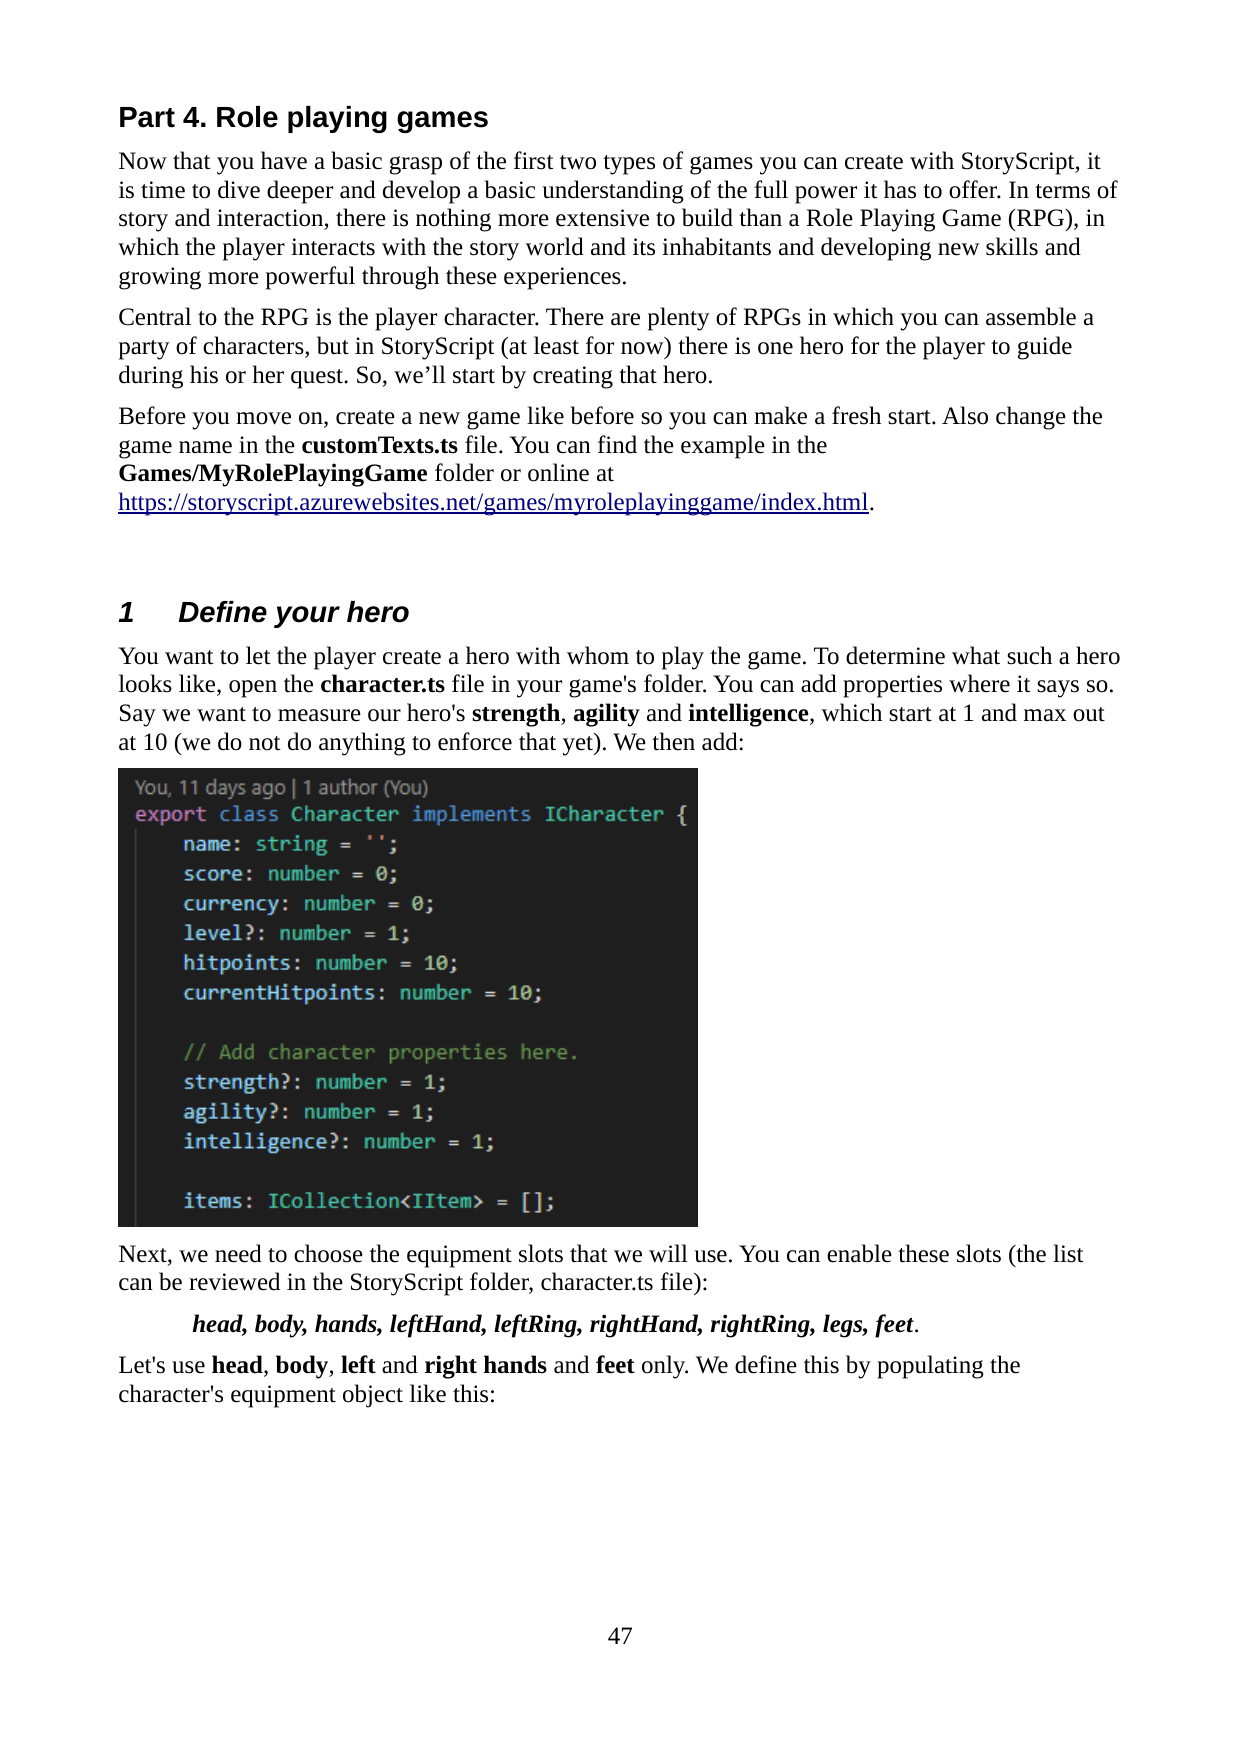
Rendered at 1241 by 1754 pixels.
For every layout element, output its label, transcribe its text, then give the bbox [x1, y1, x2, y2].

subtitle Define your hero [118, 595, 1122, 628]
text You want to let the player create a hero with whom to play the game. To determine what such a hero looks like, open the character.ts file in your game's folder. You can add properties where it says so. Say we want to measure our hero's strength, agility and intelligence, which start at 1 and max out at 10 (we do not do anything to enforce that yet). We then add: [118, 641, 1122, 756]
text Next, we need to choose the equipment slots that we will use. You can enable these slots (the list can be reviewed in the StoryScript folder, character.ts file): [118, 1239, 1122, 1296]
text Central to the RPG is the player character. There are plenty of RPGs in which you can assemble a party of characters, but in StoryScript (at least for now) there is one hero for the player to guide during his or her quest. So, we’ll start by creating that hero. [118, 302, 1122, 388]
subtitle Part 4. Role playing games [118, 100, 1122, 133]
text Now that you have a basic grasp of the first two types of games you can create with StoryScript, it is time to dive deeper and develop a basic understanding of the full power it has to offer. In terms of story and interaction, there is nothing more extensive to build than a Role Playing Game (RPG), in which the player interacts with the story world and its inhabitants and developing new skills and growing more powerful through these experiences. [118, 146, 1122, 290]
text Before you move on, create a new game like before so you can make a fresh start. Also change the game name in the customTexts.ts file. You can find the example in the Games/MyRolePlayingGame folder or online at https://storyscript.azurewebsites.net/games/myroleplayinggame/index.html. [118, 401, 1122, 516]
text Let's use head, body, left and right hands and feet only. We define this by populating the character's equipment object like this: [118, 1350, 1122, 1407]
text head, body, hands, leftHand, leftRing, rightHand, rightRing, legs, feet. [118, 1309, 1122, 1337]
